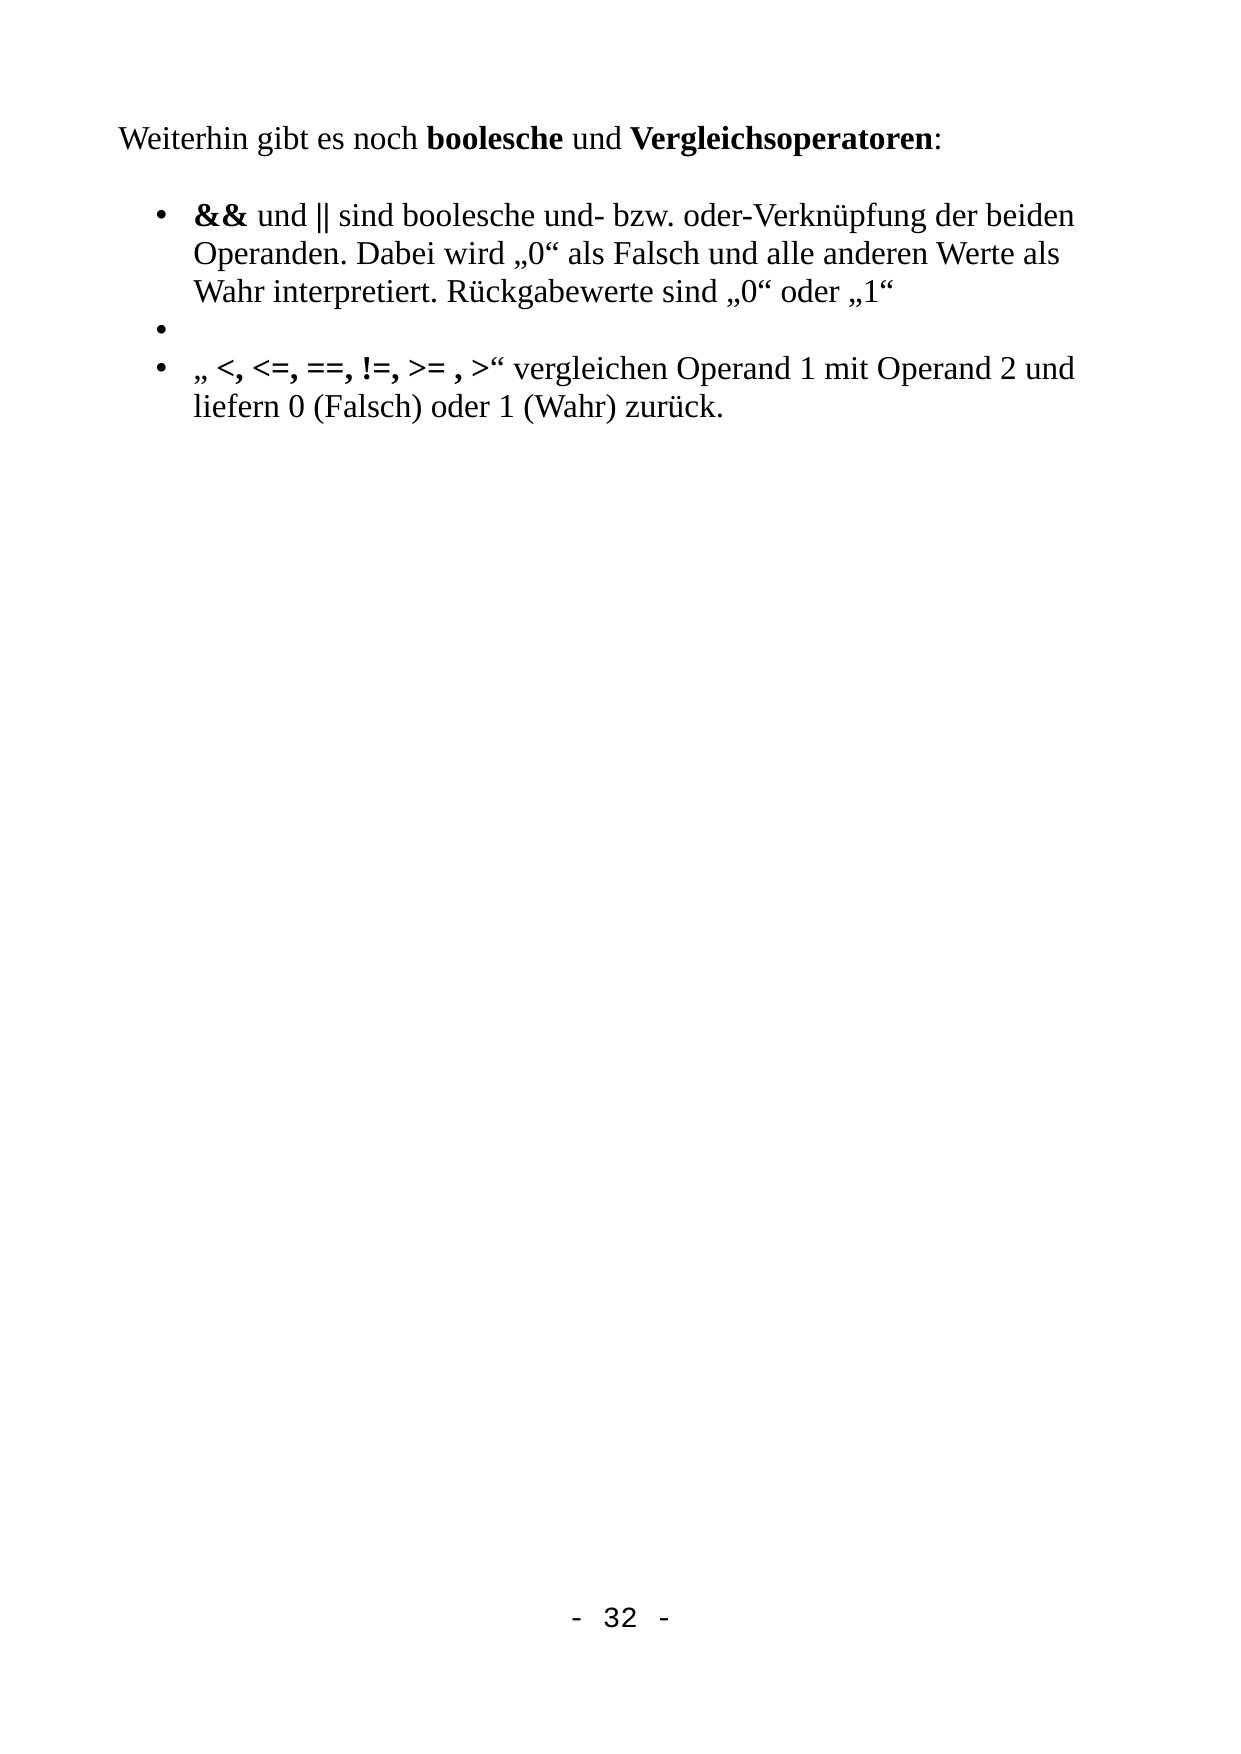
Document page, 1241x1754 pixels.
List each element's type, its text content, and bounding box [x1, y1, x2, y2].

list && und || sind boolesche und- bzw. oder-Verknüpfung der beiden Operanden. Dabei wird „0“ als Falsch und alle anderen Werte als Wahr interpretiert. Rückgabewerte sind „0“ oder „1“ [156, 195, 1122, 310]
text Weiterhin gibt es noch boolesche und Vergleichsoperatoren: [118, 118, 1122, 156]
list „ <, <=, ==, !=, >= , >“ vergleichen Operand 1 mit Operand 2 und liefern 0 (Falsch) oder 1 (Wahr) zurück. [156, 348, 1122, 425]
